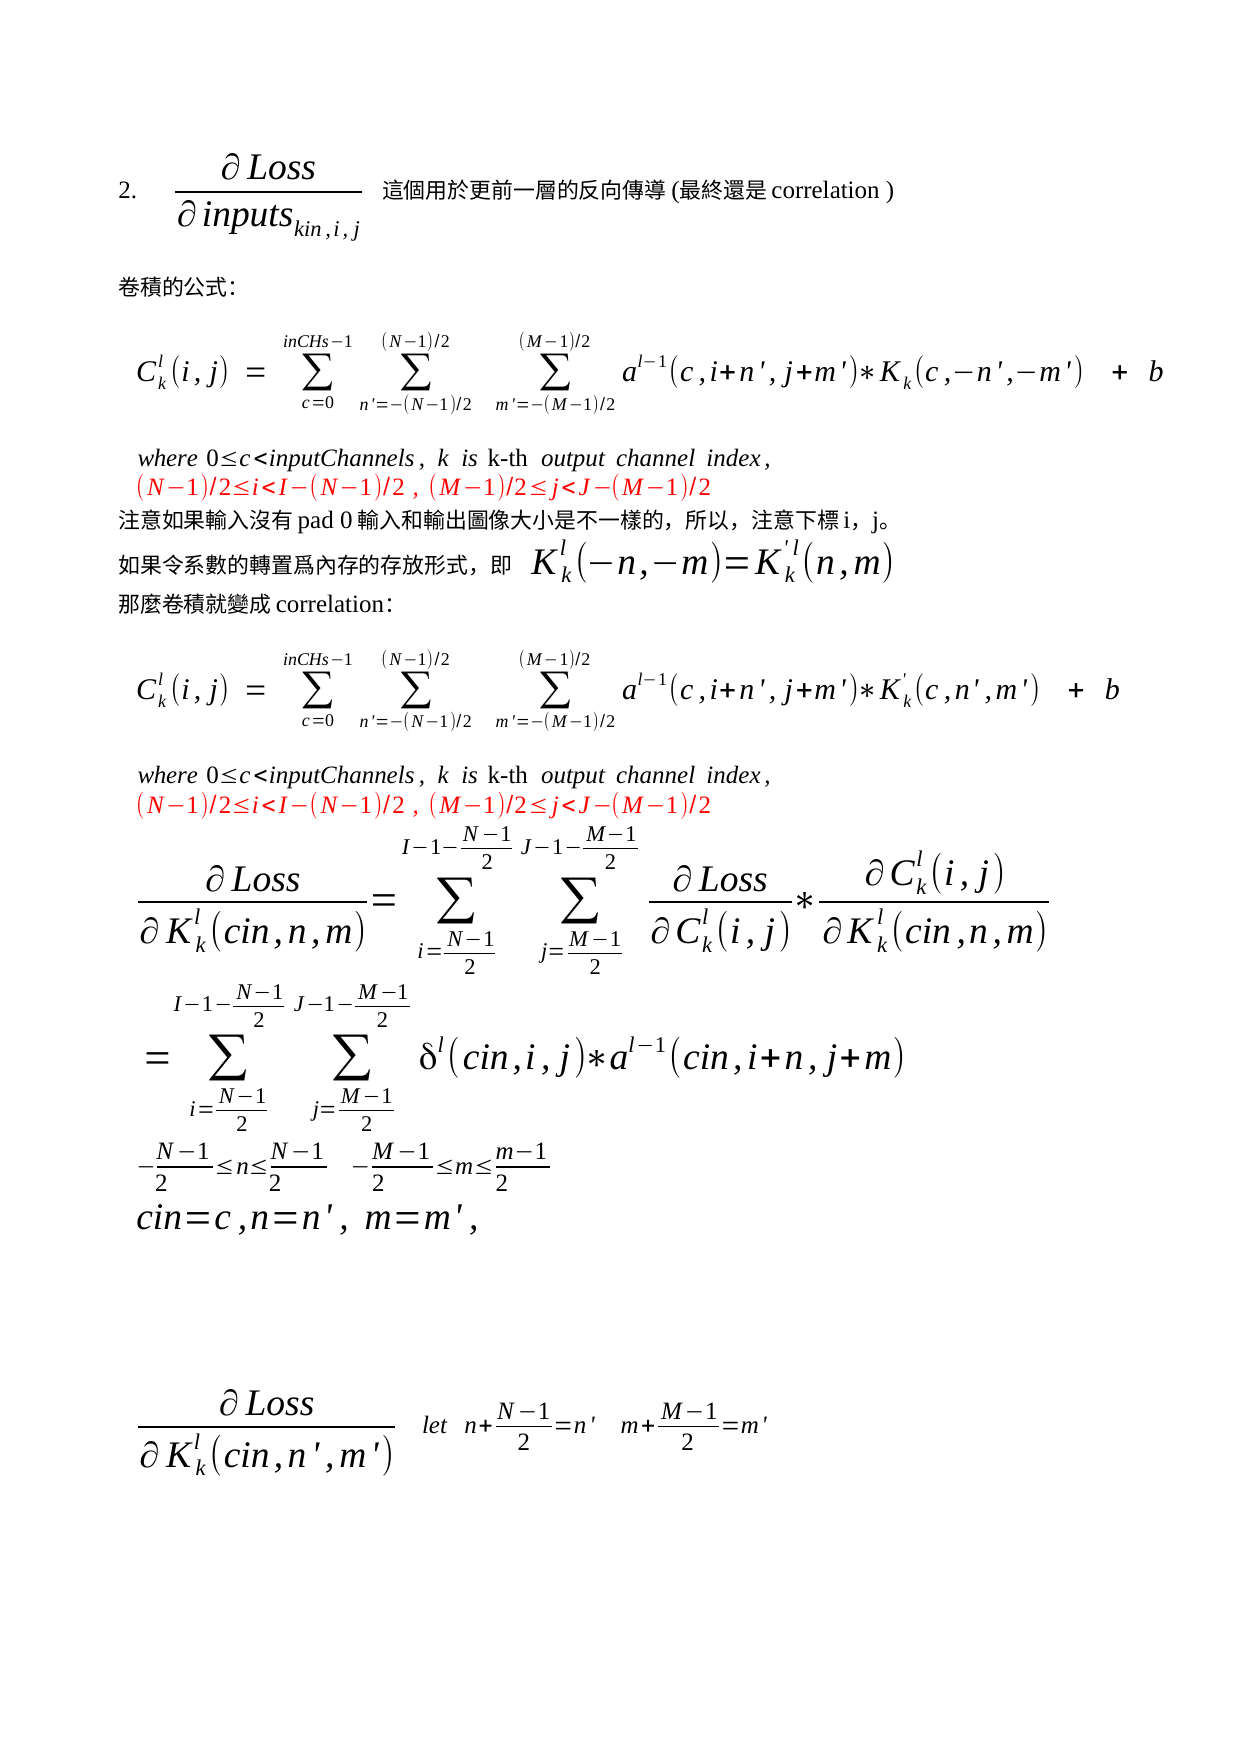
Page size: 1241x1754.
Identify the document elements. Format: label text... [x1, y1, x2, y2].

text 如果令系數的轉置爲內存的存放形式，即 [118, 535, 1122, 587]
text 注意如果輸入沒有pad 0輸入和輸出圖像大小是不一樣的，所以，注意下標i，j。 [118, 503, 1122, 535]
text 2. 這個用於更前一層的反向傳導 (最終還是correlation ) [118, 147, 1122, 241]
text 那麼卷積就變成correlation： [118, 587, 1122, 619]
text 卷積的公式： [118, 270, 1122, 301]
